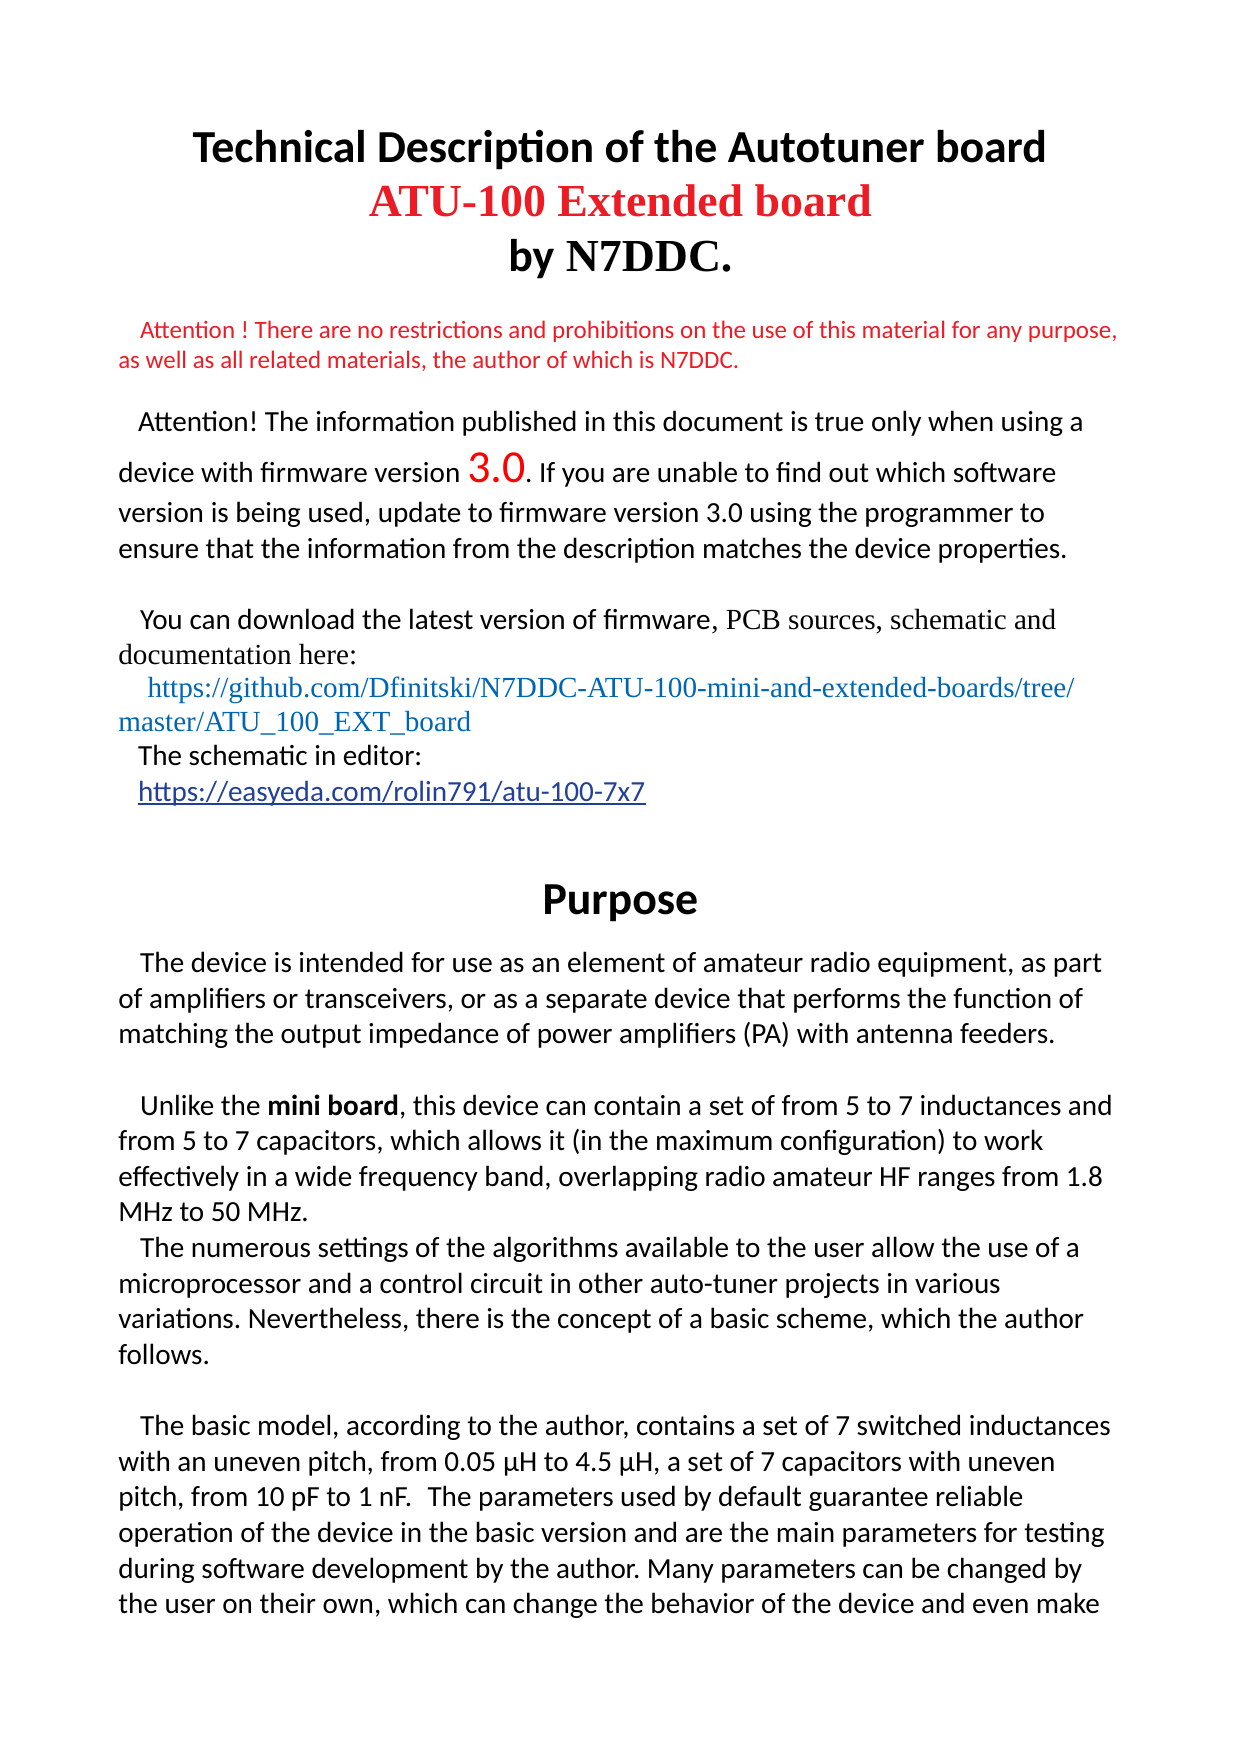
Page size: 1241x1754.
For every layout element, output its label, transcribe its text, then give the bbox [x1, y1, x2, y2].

text ATU-100 Extended board [118, 174, 1122, 227]
text The schematic in editor: [118, 737, 1122, 773]
text The device is intended for use as an element of amateur radio equipment, as part of amplifiers or transceivers, or as a separate device that performs the function of matching the output impedance of power amplifiers (PA) with antenna feeders. [118, 944, 1122, 1051]
text Purpose [118, 870, 1122, 926]
text The basic model, according to the author, contains a set of 7 switched inductances with an uneven pitch, from 0.05 μH to 4.5 μH, a set of 7 capacitors with uneven pitch, from 10 pF to 1 nF. The parameters used by default guarantee reliable operation of the device in the basic version and are the main parameters for testing during software development by the author. Many parameters can be changed by the user on their own, which can change the behavior of the device and even make [118, 1407, 1122, 1621]
text Attention! The information published in this document is true only when using a device with firmware version 3.0. If you are unable to find out which software version is being used, update to firmware version 3.0 using the programmer to ensure that the information from the description matches the device properties. [118, 403, 1122, 566]
text Technical Description of the Autotuner board [118, 118, 1122, 174]
text https://easyeda.com/rolin791/atu-100-7x7 [118, 773, 1122, 809]
text Unlike the mini board, this device can contain a set of from 5 to 7 inductances and from 5 to 7 capacitors, which allows it (in the maximum configuration) to work effectively in a wide frequency band, overlapping radio amateur HF ranges from 1.8 MHz to 50 MHz. The numerous settings of the algorithms available to the user allow the use of a microprocessor and a control circuit in other auto-tuner projects in various variations. Nevertheless, there is the concept of a basic scheme, which the author follows. [118, 1087, 1122, 1372]
text You can download the latest version of firmware, PCB sources, schematic and documentation here: [118, 601, 1122, 670]
text by N7DDC. [118, 227, 1122, 283]
text Attention ! There are no restrictions and prohibitions on the use of this material for any purpose, as well as all related materials, the author of which is N7DDC. [118, 311, 1122, 375]
text https://github.com/Dfinitski/N7DDC-ATU-100-mini-and-extended-boards/tree/master/ATU_100_EXT_board [118, 670, 1122, 737]
